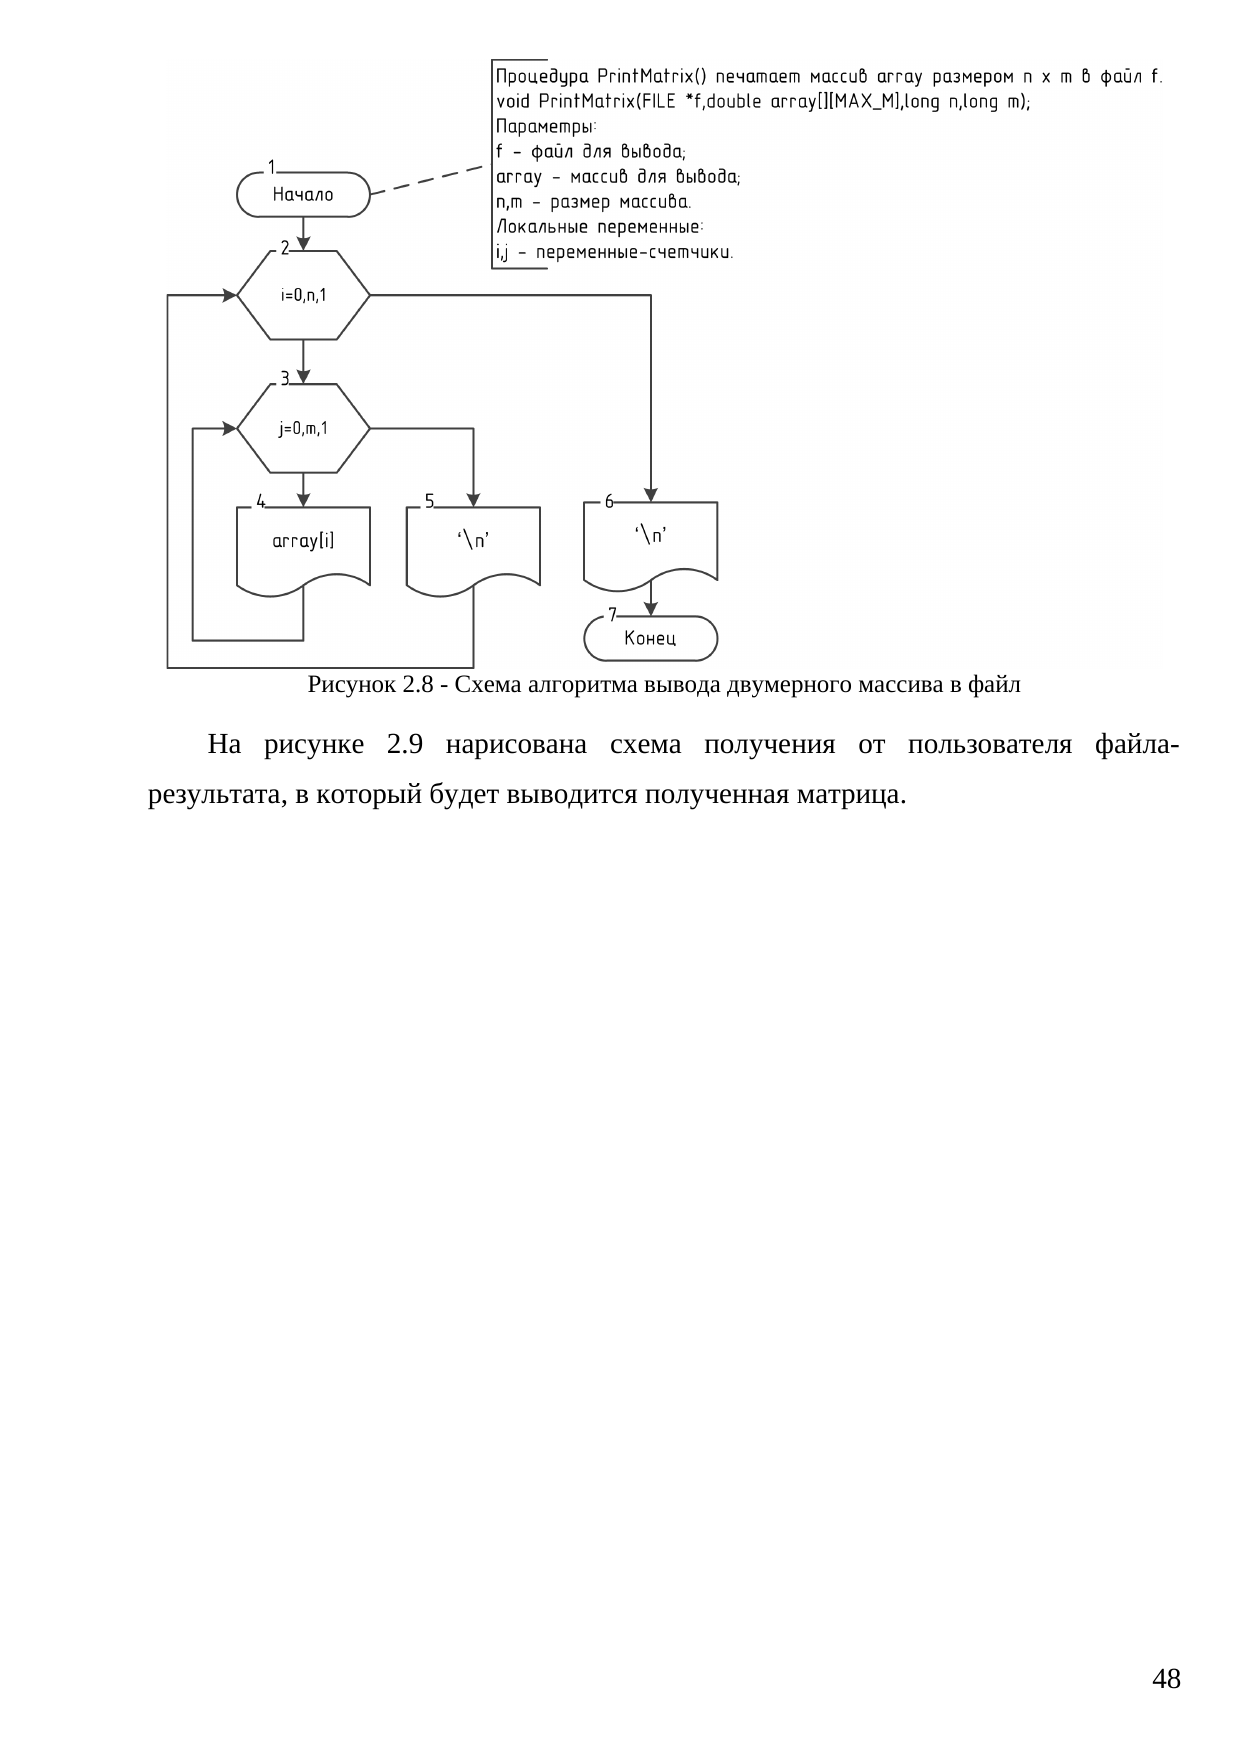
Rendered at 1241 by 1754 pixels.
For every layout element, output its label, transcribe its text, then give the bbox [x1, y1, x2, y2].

text На рисунке 2.9 нарисована схема получения от пользователя файла-результата, в который будет выводится полученная матрица. [148, 726, 1181, 810]
text Рисунок 2.8 - Схема алгоритма вывода двумерного массива в файл [148, 669, 1181, 697]
picture [166, 59, 1163, 669]
